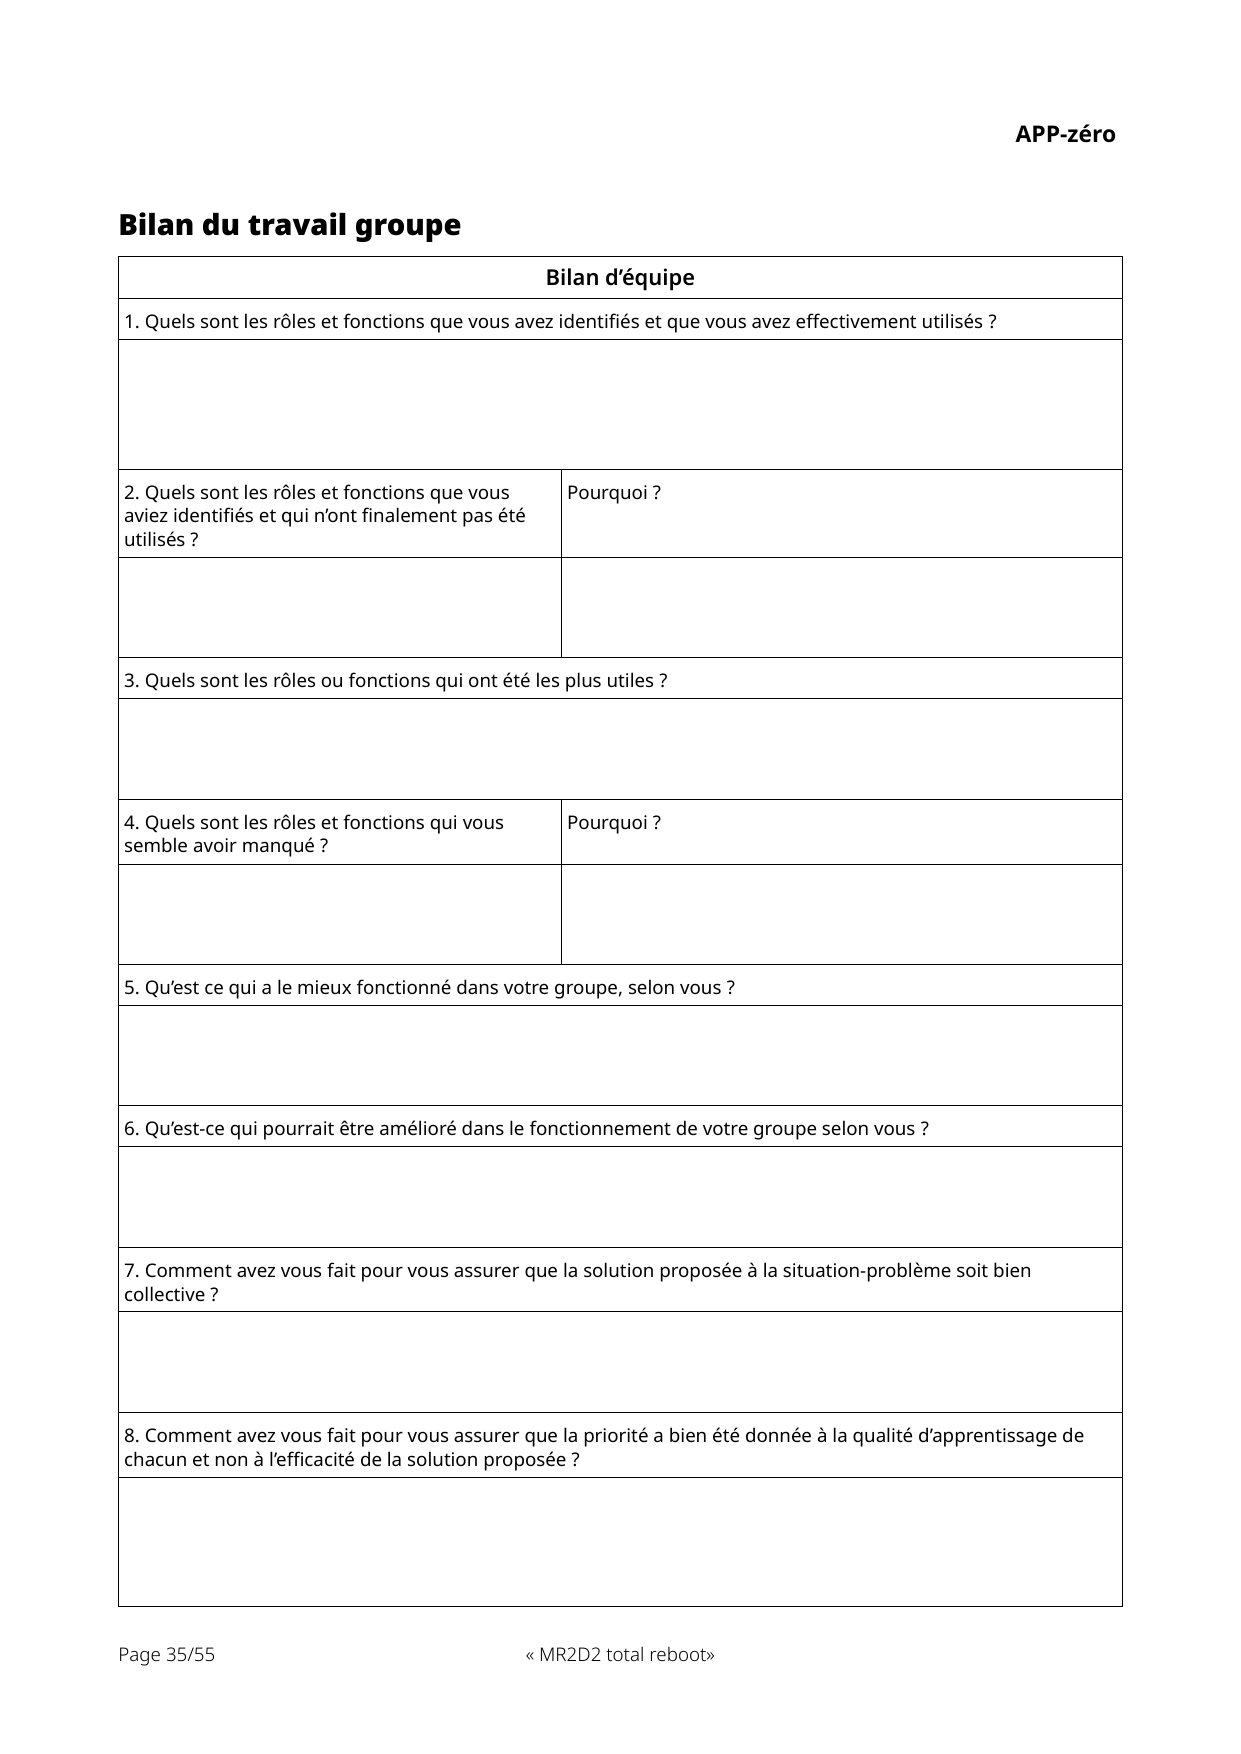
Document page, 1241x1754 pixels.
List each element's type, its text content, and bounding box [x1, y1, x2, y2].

table_cell [119, 1006, 1122, 1105]
table_cell 3. Quels sont les rôles ou fonctions qui ont été les plus utiles ? [119, 658, 1122, 698]
table_cell 6. Qu’est-ce qui pourrait être amélioré dans le fonctionnement de votre groupe selon vous ? [119, 1106, 1122, 1146]
table_cell [119, 1478, 1122, 1606]
table_cell [119, 558, 561, 657]
subtitle Bilan du travail groupe [118, 204, 1122, 243]
table_cell [119, 1312, 1122, 1412]
table_cell 2. Quels sont les rôles et fonctions que vous aviez identifiés et qui n’ont finalement pas été utilisés ? [119, 470, 561, 557]
table_cell 8. Comment avez vous fait pour vous assurer que la priorité a bien été donnée à la qualité d’apprentissage de chacun et non à l’efficacité de la solution proposée ? [119, 1413, 1122, 1477]
table_header Bilan d’équipe [119, 257, 1122, 297]
table_cell 4. Quels sont les rôles et fonctions qui vous semble avoir manqué ? [119, 800, 561, 863]
table_cell 7. Comment avez vous fait pour vous assurer que la solution proposée à la situation-problème soit bien collective ? [119, 1248, 1122, 1311]
table_cell 5. Qu’est ce qui a le mieux fonctionné dans votre groupe, selon vous ? [119, 965, 1122, 1005]
table_cell 1. Quels sont les rôles et fonctions que vous avez identifiés et que vous avez effectivement utilisés ? [119, 299, 1122, 338]
table_cell [119, 340, 1122, 468]
table_cell [119, 699, 1122, 799]
table_cell [562, 558, 1122, 657]
table_cell [119, 865, 561, 964]
table_cell [119, 1147, 1122, 1247]
table_cell Pourquoi ? [562, 800, 1122, 863]
table_cell Pourquoi ? [562, 470, 1122, 557]
table_cell [562, 865, 1122, 964]
